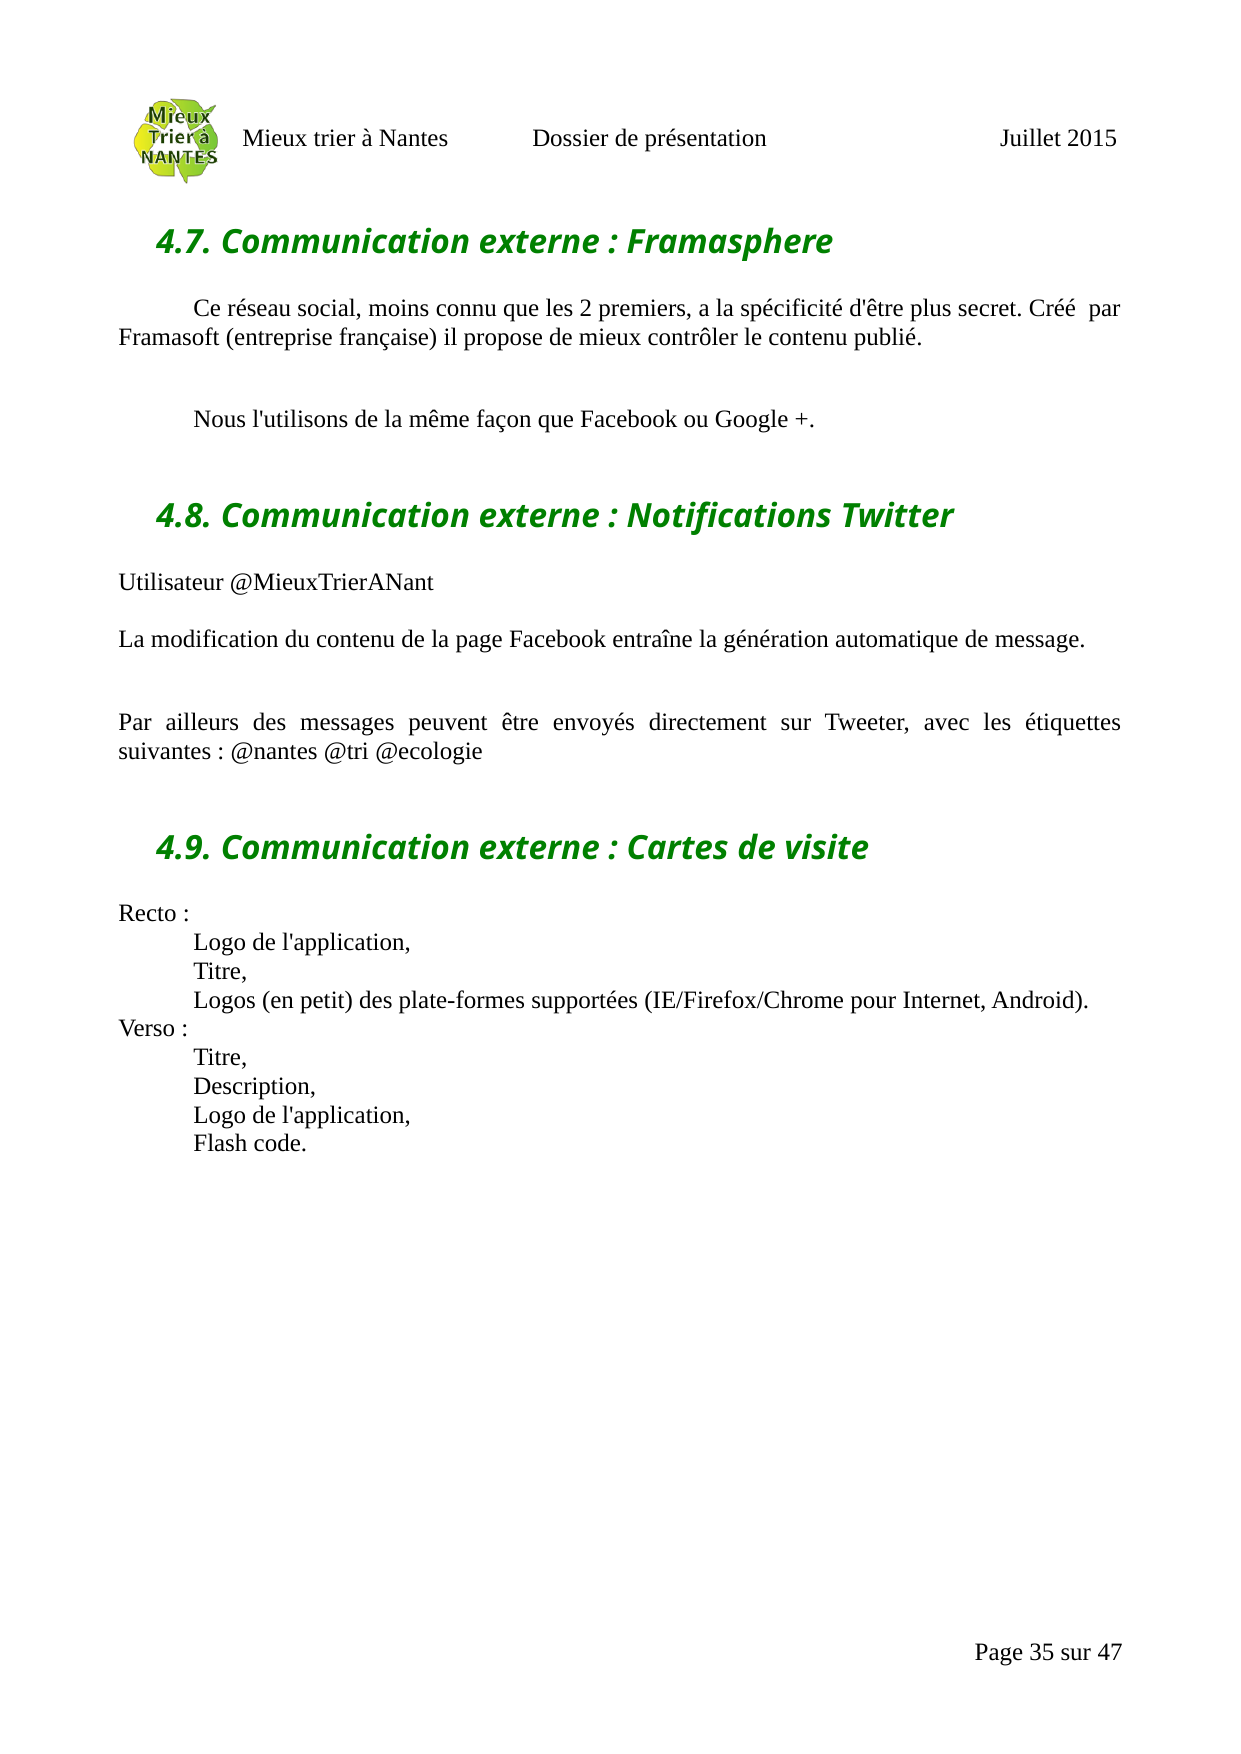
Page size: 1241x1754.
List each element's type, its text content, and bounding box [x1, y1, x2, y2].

text Ce réseau social, moins connu que les 2 premiers, a la spécificité d'être plus secret. Créé par Framasoft (entreprise française) il propose de mieux contrôler le contenu publié. [118, 293, 1122, 351]
text Nous l'utilisons de la même façon que Facebook ou Google +. [118, 404, 1122, 433]
text Logo de l'application, [118, 927, 1122, 956]
subtitle Communication externe : Cartes de visite [148, 824, 1122, 869]
subtitle Communication externe : Framasphere [148, 218, 1122, 264]
picture [131, 95, 221, 185]
text Description, [118, 1071, 1122, 1100]
text Titre, [118, 956, 1122, 985]
text Verso : [118, 1013, 1122, 1042]
subtitle Communication externe : Notifications Twitter [148, 492, 1122, 538]
text Recto : [118, 898, 1122, 927]
text Logo de l'application, [118, 1100, 1122, 1128]
text La modification du contenu de la page Facebook entraîne la génération automatique de message. [118, 624, 1122, 653]
text Titre, [118, 1042, 1122, 1071]
text Utilisateur @MieuxTrierANant [118, 567, 1122, 596]
text Flash code. [118, 1128, 1122, 1157]
text Par ailleurs des messages peuvent être envoyés directement sur Tweeter, avec les étiquettes suivantes : @nantes @tri @ecologie [118, 707, 1122, 764]
text Logos (en petit) des plate-formes supportées (IE/Firefox/Chrome pour Internet, Android). [118, 985, 1122, 1013]
